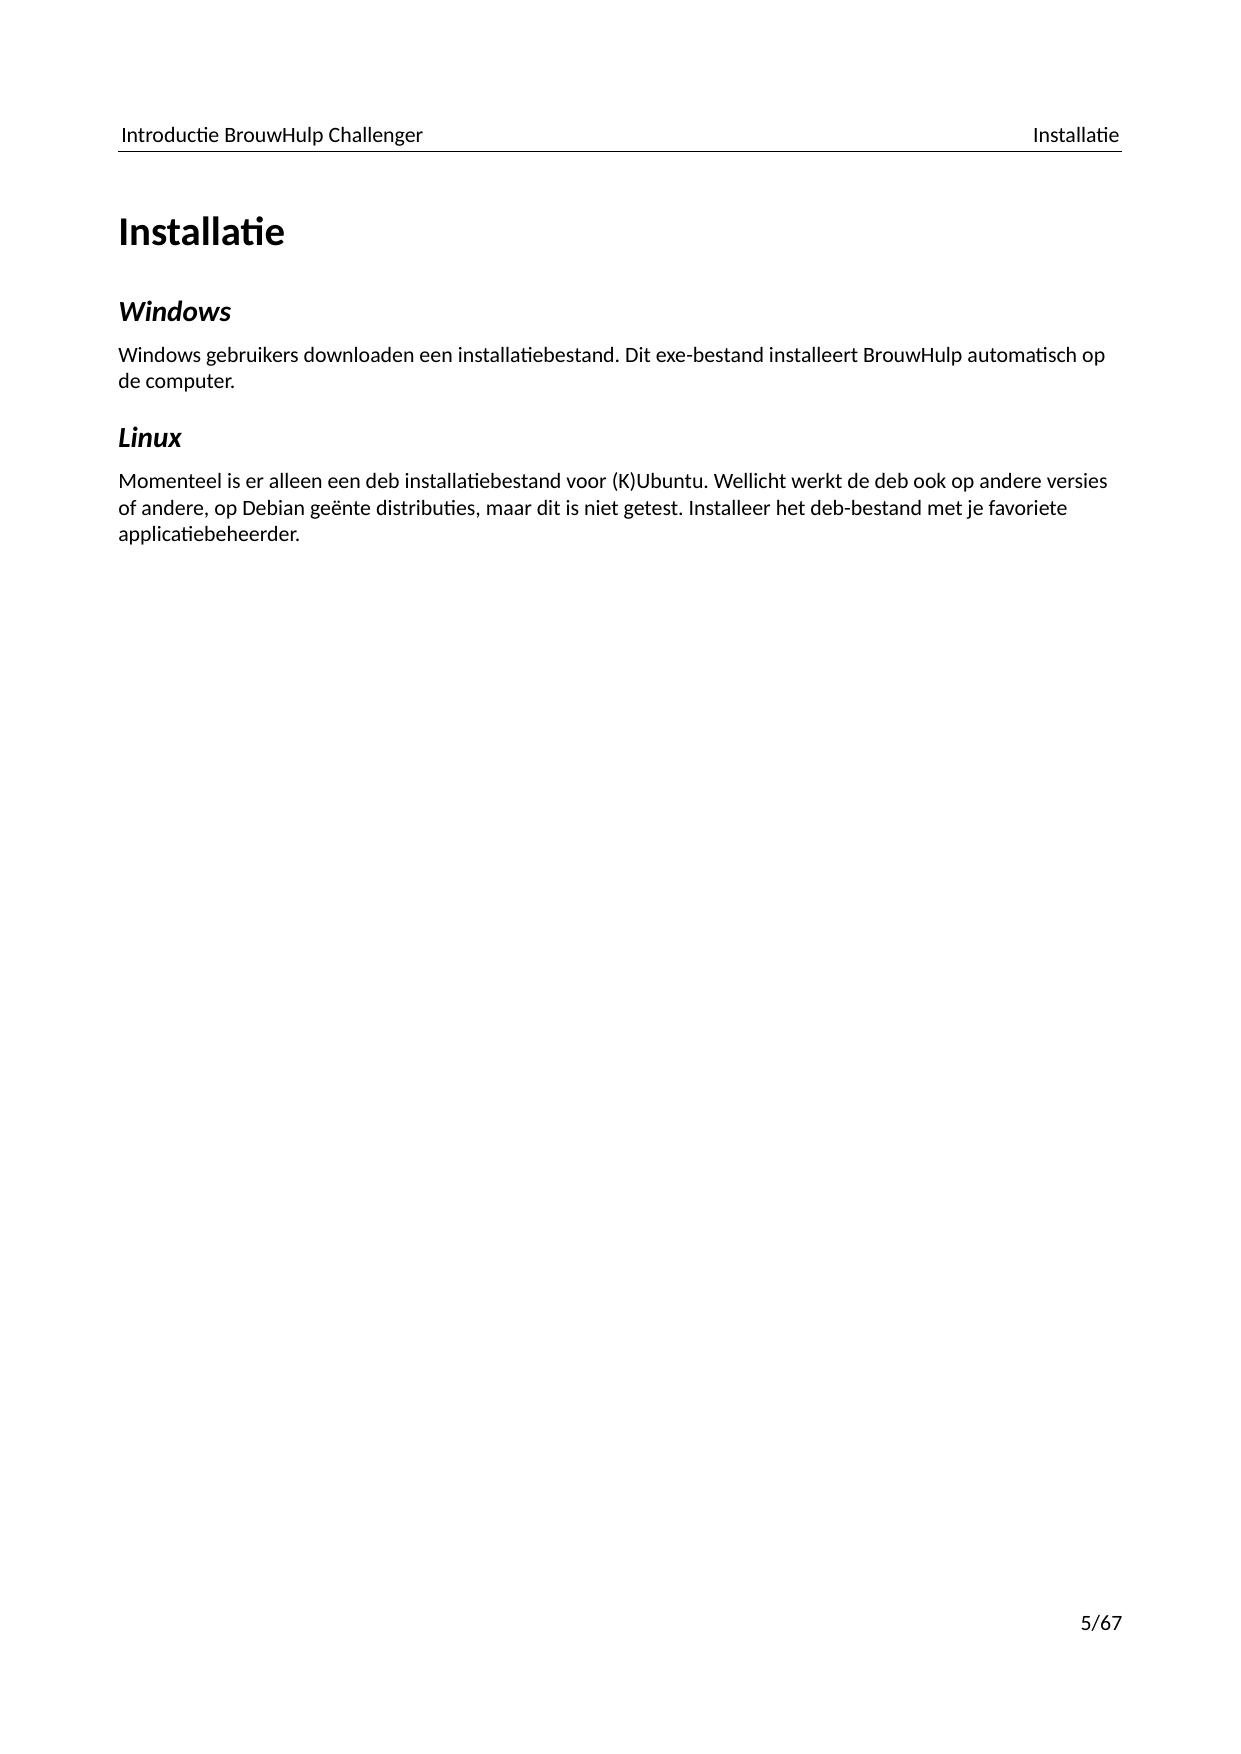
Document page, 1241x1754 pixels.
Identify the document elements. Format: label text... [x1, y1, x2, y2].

text Momenteel is er alleen een deb installatiebestand voor (K)Ubuntu. Wellicht werkt de deb ook op andere versies of andere, op Debian geënte distributies, maar dit is niet getest. Installeer het deb-bestand met je favoriete applicatiebeheerder. [118, 467, 1122, 547]
subtitle Linux [118, 419, 1122, 455]
text Windows gebruikers downloaden een installatiebestand. Dit exe-bestand installeert BrouwHulp automatisch op de computer. [118, 341, 1122, 394]
subtitle Windows [118, 293, 1122, 328]
subtitle Installatie [118, 205, 1122, 255]
